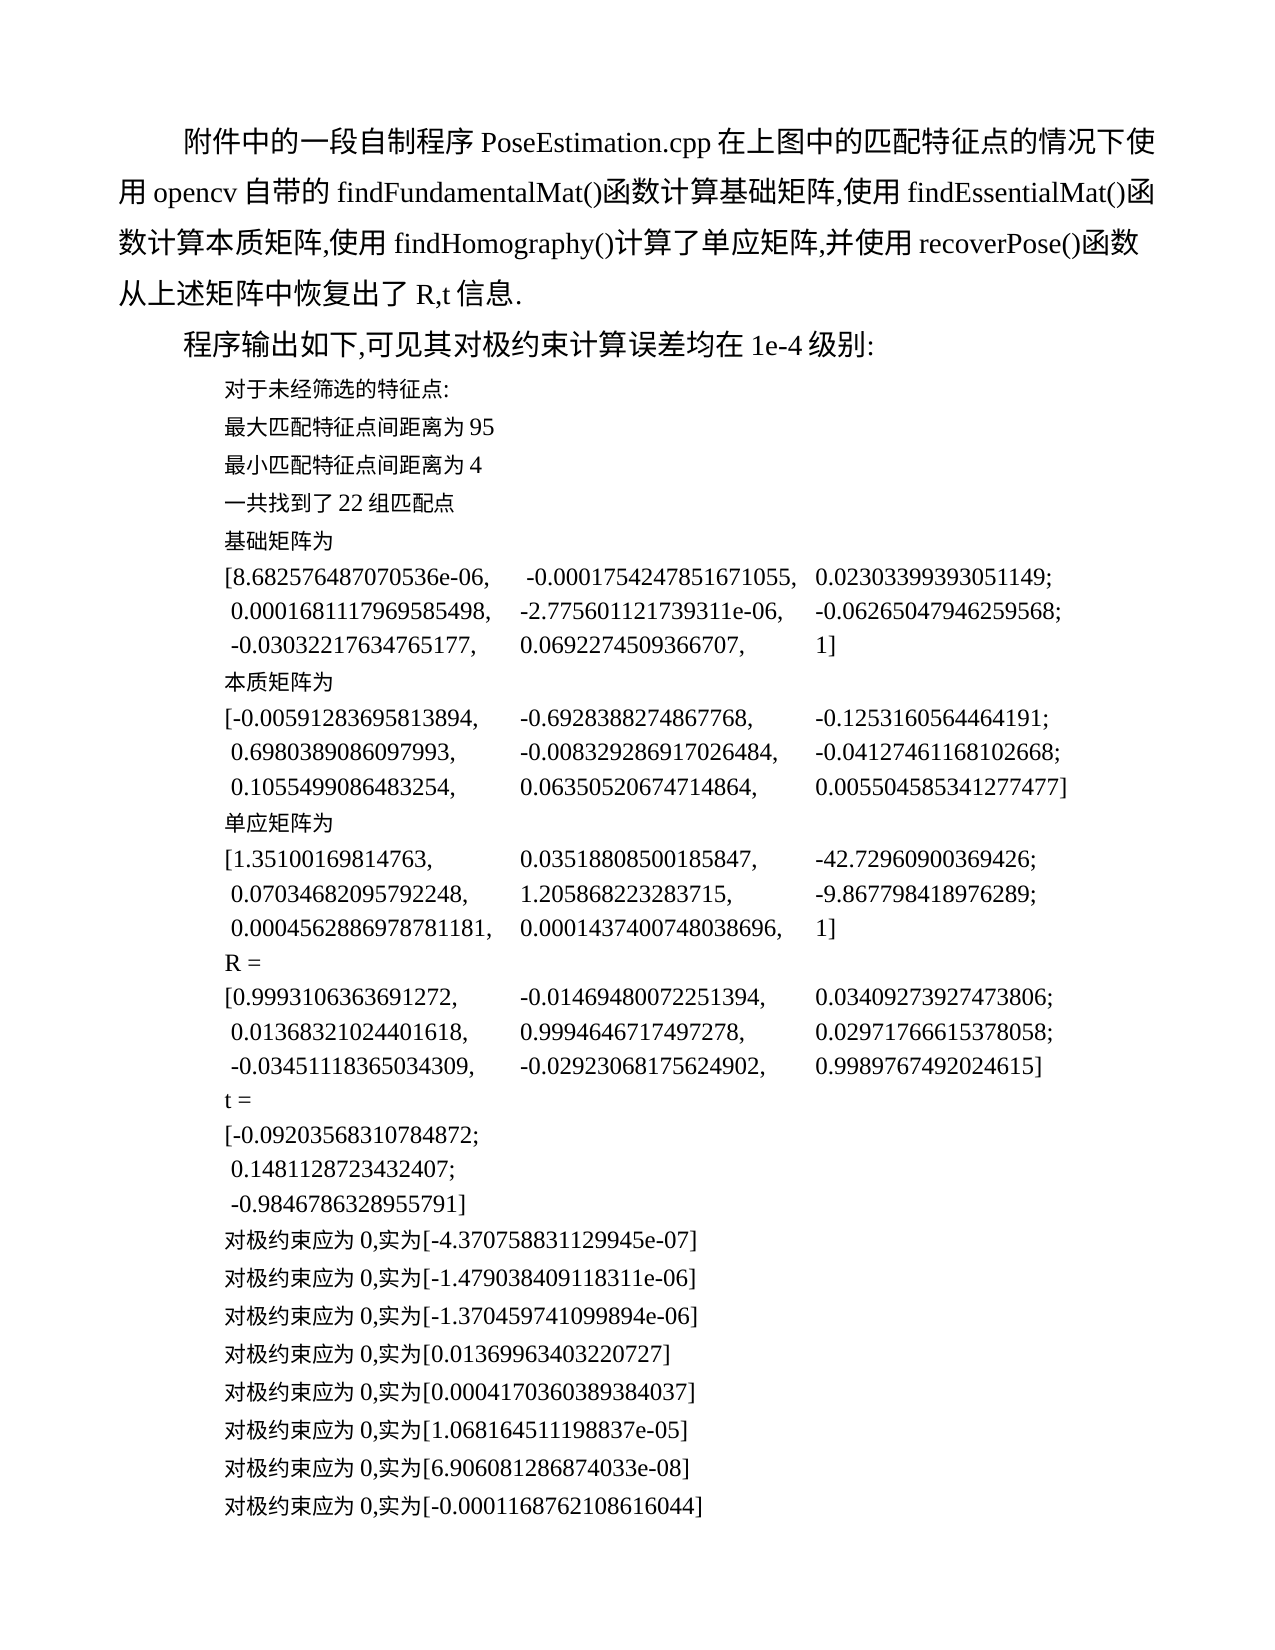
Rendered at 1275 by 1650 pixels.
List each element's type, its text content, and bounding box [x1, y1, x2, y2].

text [-0.00591283695813894, -0.6928388274867768, -0.1253160564464191; [224, 703, 1157, 732]
text 0.1055499086483254, 0.06350520674714864, 0.005504585341277477] [224, 772, 1157, 801]
text 对极约束应为0,实为[-4.370758831129945e-07] [224, 1223, 1157, 1255]
text 对于未经筛选的特征点: [224, 372, 1157, 403]
text 本质矩阵为 [224, 665, 1157, 697]
text 0.01368321024401618, 0.9994646717497278, 0.02971766615378058; [224, 1017, 1157, 1045]
text 对极约束应为0,实为[0.01369963403220727] [224, 1337, 1157, 1369]
text 0.0001681117969585498, -2.775601121739311e-06, -0.06265047946259568; [224, 596, 1157, 625]
text -0.9846786328955791] [224, 1189, 1157, 1218]
text -0.03032217634765177, 0.0692274509366707, 1] [224, 631, 1157, 659]
text t = [224, 1086, 1157, 1114]
text [1.35100169814763, 0.03518808500185847, -42.72960900369426; [224, 844, 1157, 873]
text 最小匹配特征点间距离为4 [224, 448, 1157, 479]
text 一共找到了22组匹配点 [224, 486, 1157, 517]
text 最大匹配特征点间距离为95 [224, 410, 1157, 442]
text 0.6980389086097993, -0.008329286917026484, -0.04127461168102668; [224, 737, 1157, 766]
text 对极约束应为0,实为[1.068164511198837e-05] [224, 1413, 1157, 1445]
text 0.1481128723432407; [224, 1154, 1157, 1183]
text 对极约束应为0,实为[6.906081286874033e-08] [224, 1451, 1157, 1483]
text 0.0004562886978781181, 0.0001437400748038696, 1] [224, 913, 1157, 942]
text 对极约束应为0,实为[-0.0001168762108616044] [224, 1489, 1157, 1521]
text 对极约束应为0,实为[-1.370459741099894e-06] [224, 1299, 1157, 1331]
text [8.682576487070536e-06, -0.0001754247851671055, 0.02303399393051149; [224, 562, 1157, 590]
text 程序输出如下,可见其对极约束计算误差均在1e-4级别: [118, 321, 1157, 363]
text R = [224, 948, 1157, 976]
text 对极约束应为0,实为[0.0004170360389384037] [224, 1375, 1157, 1407]
text 附件中的一段自制程序PoseEstimation.cpp在上图中的匹配特征点的情况下使用opencv自带的findFundamentalMat()函数计算基础矩阵,使用findEssentialMat()函数计算本质矩阵,使用findHomography()计算了单应矩阵,并使用recoverPose()函数从上述矩阵中恢复出了R,t信息. [118, 118, 1157, 313]
text 基础矩阵为 [224, 524, 1157, 555]
text [-0.09203568310784872; [224, 1120, 1157, 1149]
text [0.9993106363691272, -0.01469480072251394, 0.03409273927473806; [224, 982, 1157, 1011]
text 0.07034682095792248, 1.205868223283715, -9.867798418976289; [224, 879, 1157, 907]
text 对极约束应为0,实为[-1.479038409118311e-06] [224, 1261, 1157, 1293]
text 单应矩阵为 [224, 806, 1157, 838]
text -0.03451118365034309, -0.02923068175624902, 0.9989767492024615] [224, 1051, 1157, 1080]
